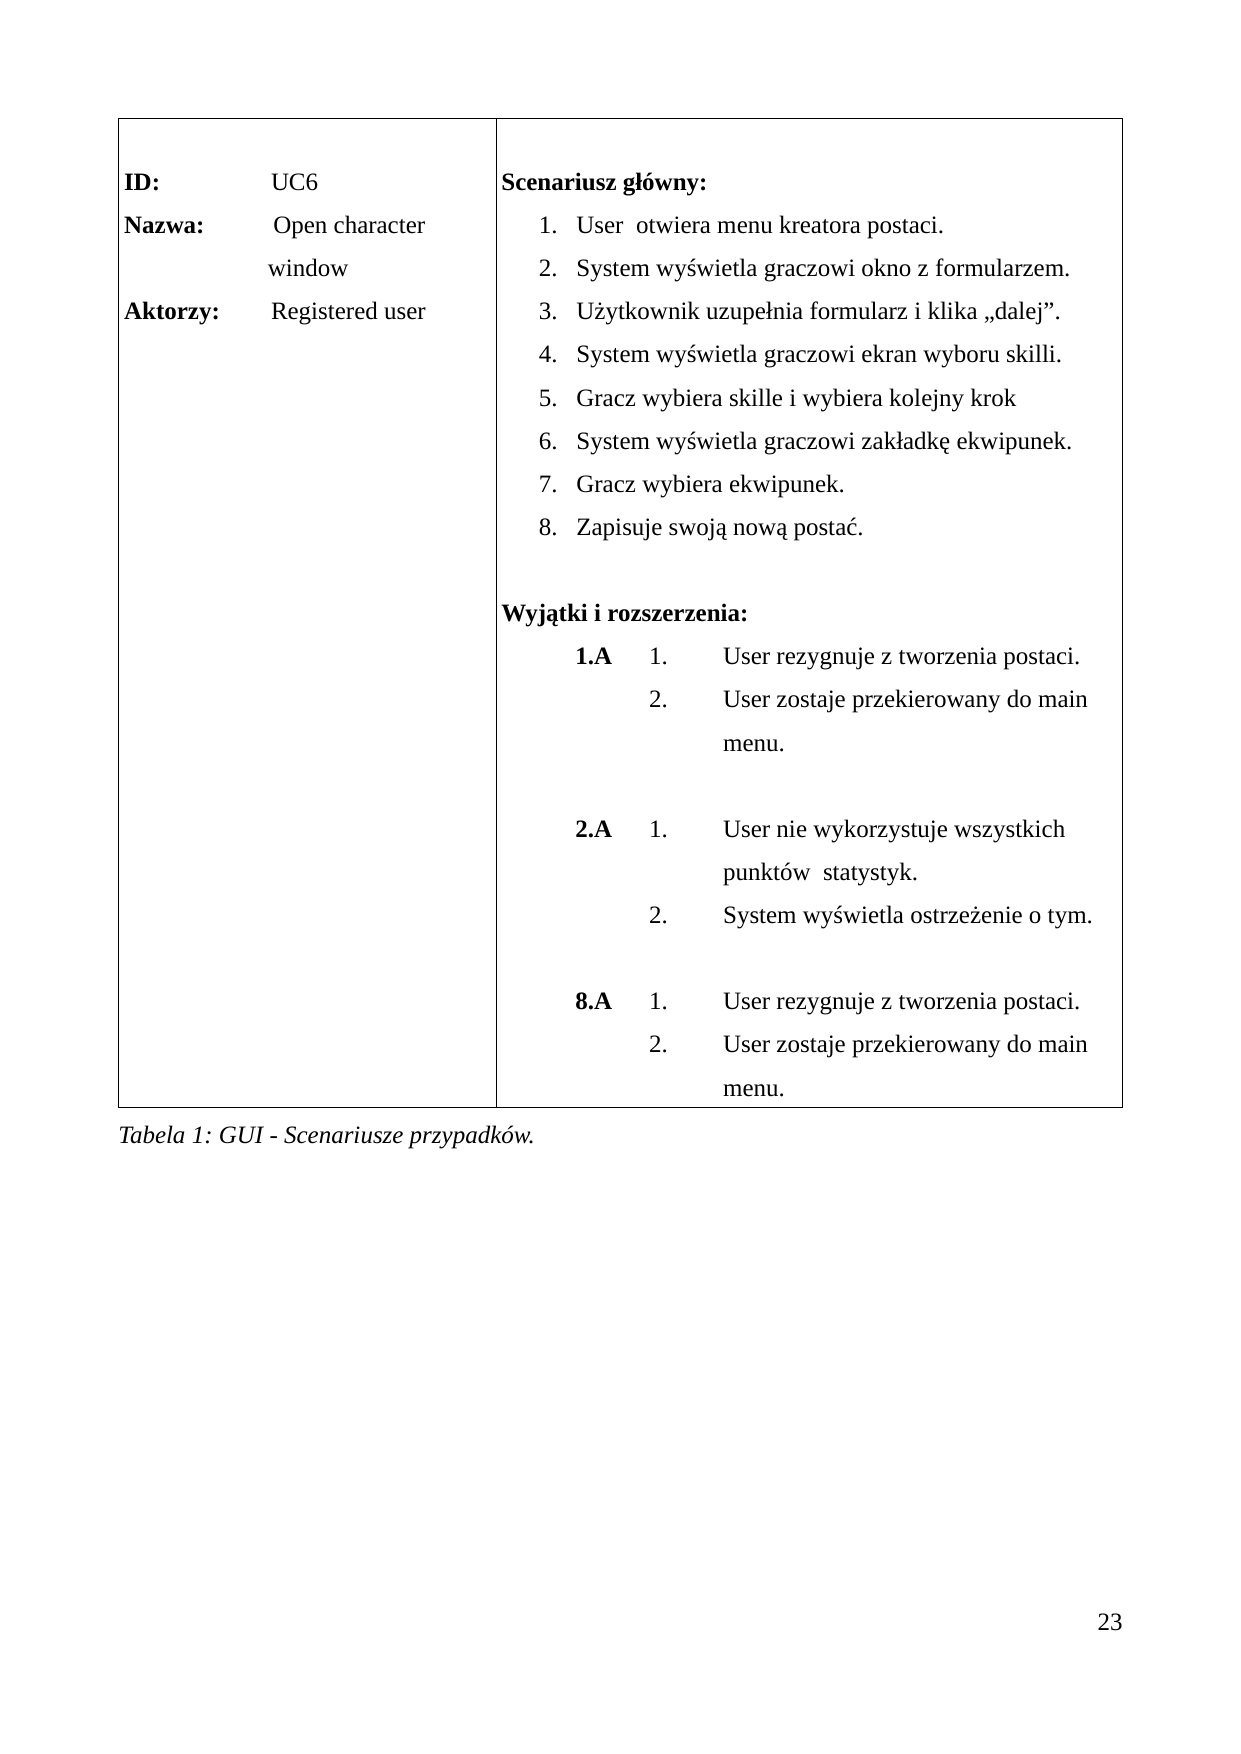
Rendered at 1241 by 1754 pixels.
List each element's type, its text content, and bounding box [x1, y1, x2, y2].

text Tabela 1: GUI - Scenariusze przypadków. [118, 1120, 1122, 1148]
table_cell Scenariusz główny: User otwiera menu kreatora postaci. System wyświetla graczowi okno z formularzem. Użytkownik uzupełnia formularz i klika „dalej”. System wyświetla graczowi ekran wyboru skilli. Gracz wybiera skille i wybiera kolejny krok System wyświetla graczowi zakładkę ekwipunek. Gracz wybiera ekwipunek. Zapisuje swoją nową postać. Wyjątki i rozszerzenia: 1.A 1. User rezygnuje z tworzenia postaci. 2. User zostaje przekierowany do main menu. 2.A 1. User nie wykorzystuje wszystkich punktów statystyk. 2. System wyświetla ostrzeżenie o tym. 8.A 1. User rezygnuje z tworzenia postaci. 2. User zostaje przekierowany do main menu. [497, 119, 1122, 1107]
table_cell ID: UC6 Nazwa: Open character window Aktorzy: Registered user [119, 119, 496, 1107]
